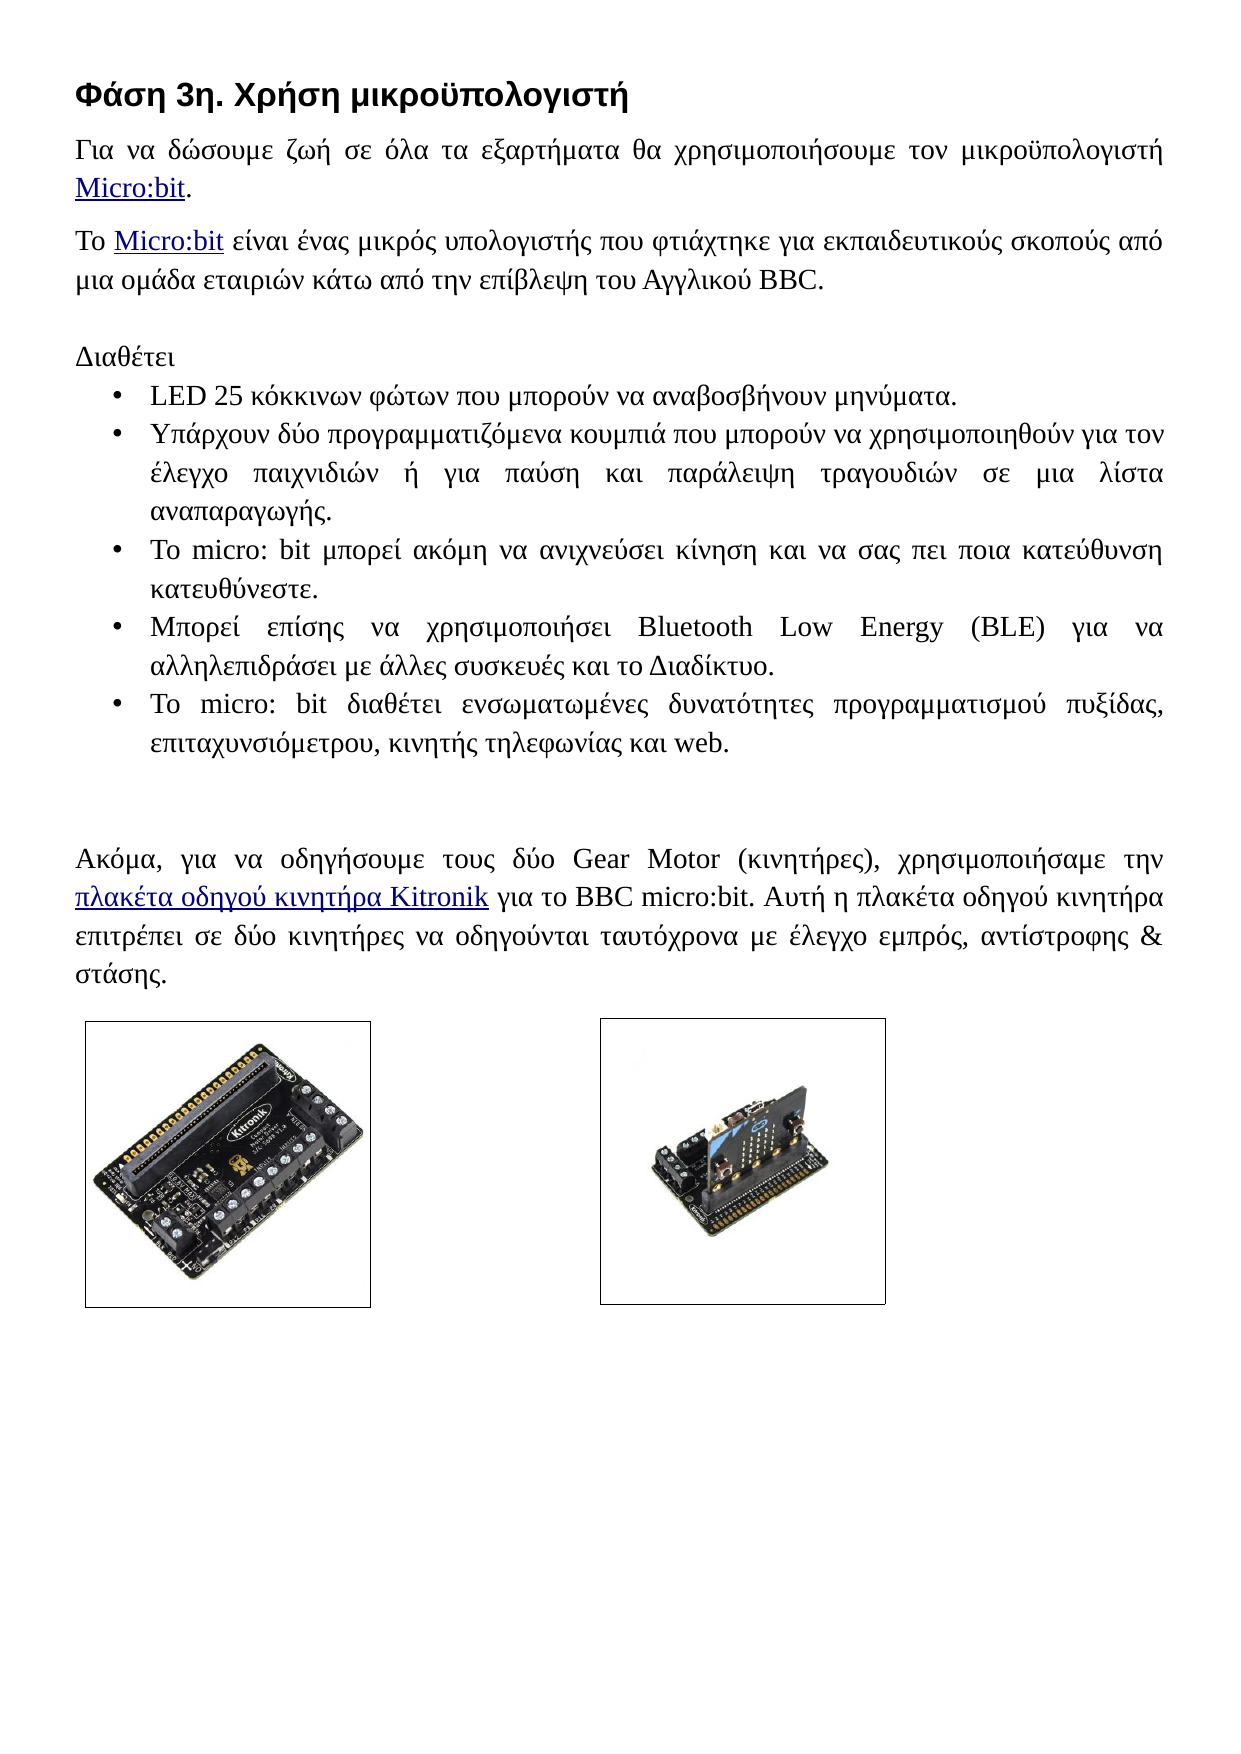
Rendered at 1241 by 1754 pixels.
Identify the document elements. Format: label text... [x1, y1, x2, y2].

text Για να δώσουμε ζωή σε όλα τα εξαρτήματα θα χρησιμοποιήσουμε τον μικροϋπολογιστή Micro:bit. [75, 132, 1165, 204]
picture [87, 1024, 368, 1304]
subtitle Φάση 3η. Χρήση μικροϋπολογιστή [75, 75, 1165, 114]
text Το Micro:bit είναι ένας μικρός υπολογιστής που φτιάχτηκε για εκπαιδευτικούς σκοπούς από μια ομάδα εταιριών κάτω από την επίβλεψη του Αγγλικού BBC. [75, 223, 1165, 296]
text Διαθέτει [75, 339, 1165, 373]
list LED 25 κόκκινων φώτων που μπορούν να αναβοσβήνουν μηνύματα. [112, 378, 1165, 411]
list Μπορεί επίσης να χρησιμοποιήσει Bluetooth Low Energy (BLE) για να αλληλεπιδράσει με άλλες συσκευές και το Διαδίκτυο. [112, 609, 1165, 681]
list Το micro: bit διαθέτει ενσωματωμένες δυνατότητες προγραμματισμού πυξίδας, επιταχυνσιόμετρου, κινητής τηλεφωνίας και web. [112, 686, 1165, 759]
list Το micro: bit μπορεί ακόμη να ανιχνεύσει κίνηση και να σας πει ποια κατεύθυνση κατευθύνεστε. [112, 532, 1165, 604]
text Ακόμα, για να οδηγήσουμε τους δύο Gear Motor (κινητήρες), χρησιμοποιήσαμε την πλακέτα οδηγού κινητήρα Kitronik για το BBC micro:bit. Αυτή η πλακέτα οδηγού κινητήρα επιτρέπει σε δύο κινητήρες να οδηγούνται ταυτόχρονα με έλεγχο εμπρός, αντίστροφης & στάσης. [75, 841, 1165, 990]
picture [602, 1021, 883, 1301]
list Υπάρχουν δύο προγραμματιζόμενα κουμπιά που μπορούν να χρησιμοποιηθούν για τον έλεγχο παιχνιδιών ή για παύση και παράλειψη τραγουδιών σε μια λίστα αναπαραγωγής. [112, 416, 1165, 527]
